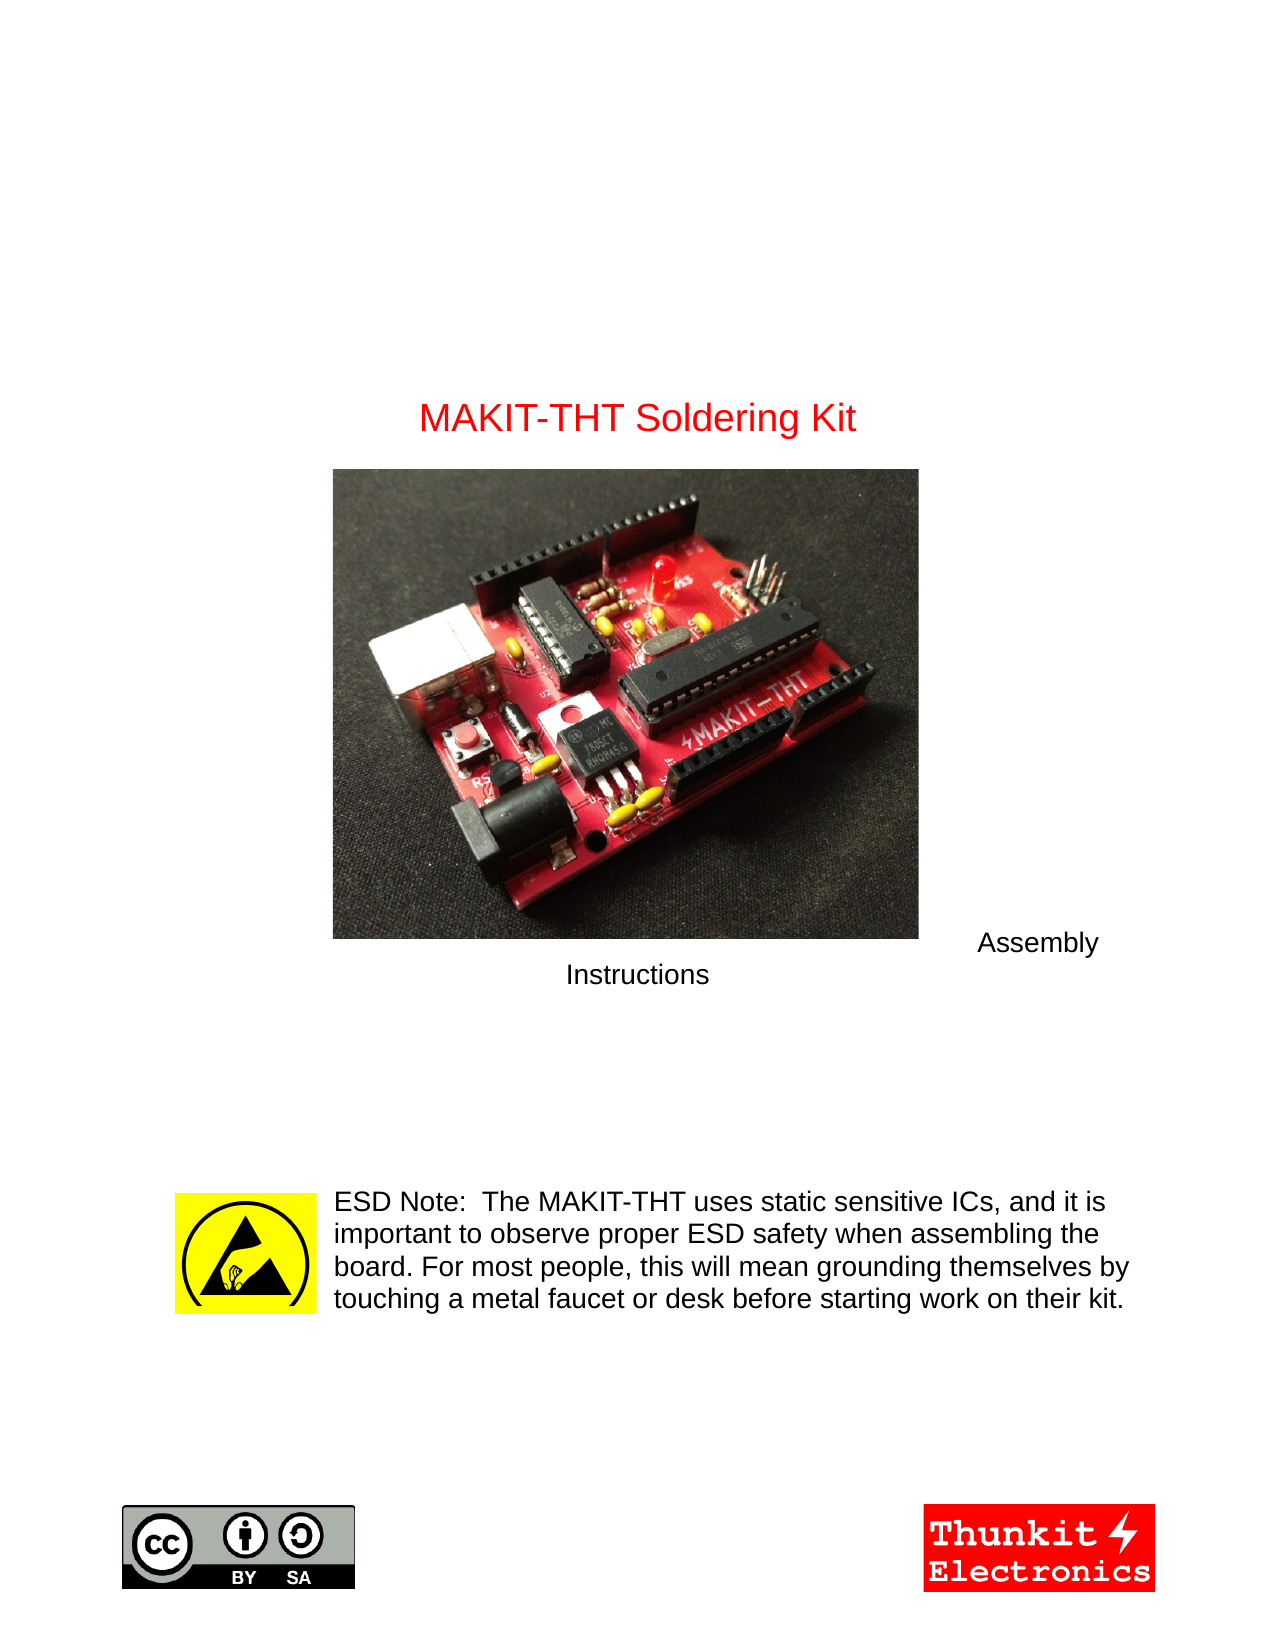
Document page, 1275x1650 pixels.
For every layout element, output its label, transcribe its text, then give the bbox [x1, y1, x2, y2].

picture [923, 1504, 1155, 1592]
picture [122, 1505, 355, 1589]
picture [332, 469, 919, 939]
text ESD Note: The MAKIT-THT uses static sensitive ICs, and it is important to observe proper ESD safety when assembling the board. For most people, this will mean grounding themselves by touching a metal faucet or desk before starting work on their kit. [334, 1185, 1157, 1314]
text MAKIT-THT Soldering Kit [118, 395, 1157, 440]
text Assembly Instructions [118, 926, 1157, 991]
picture [174, 1193, 317, 1314]
